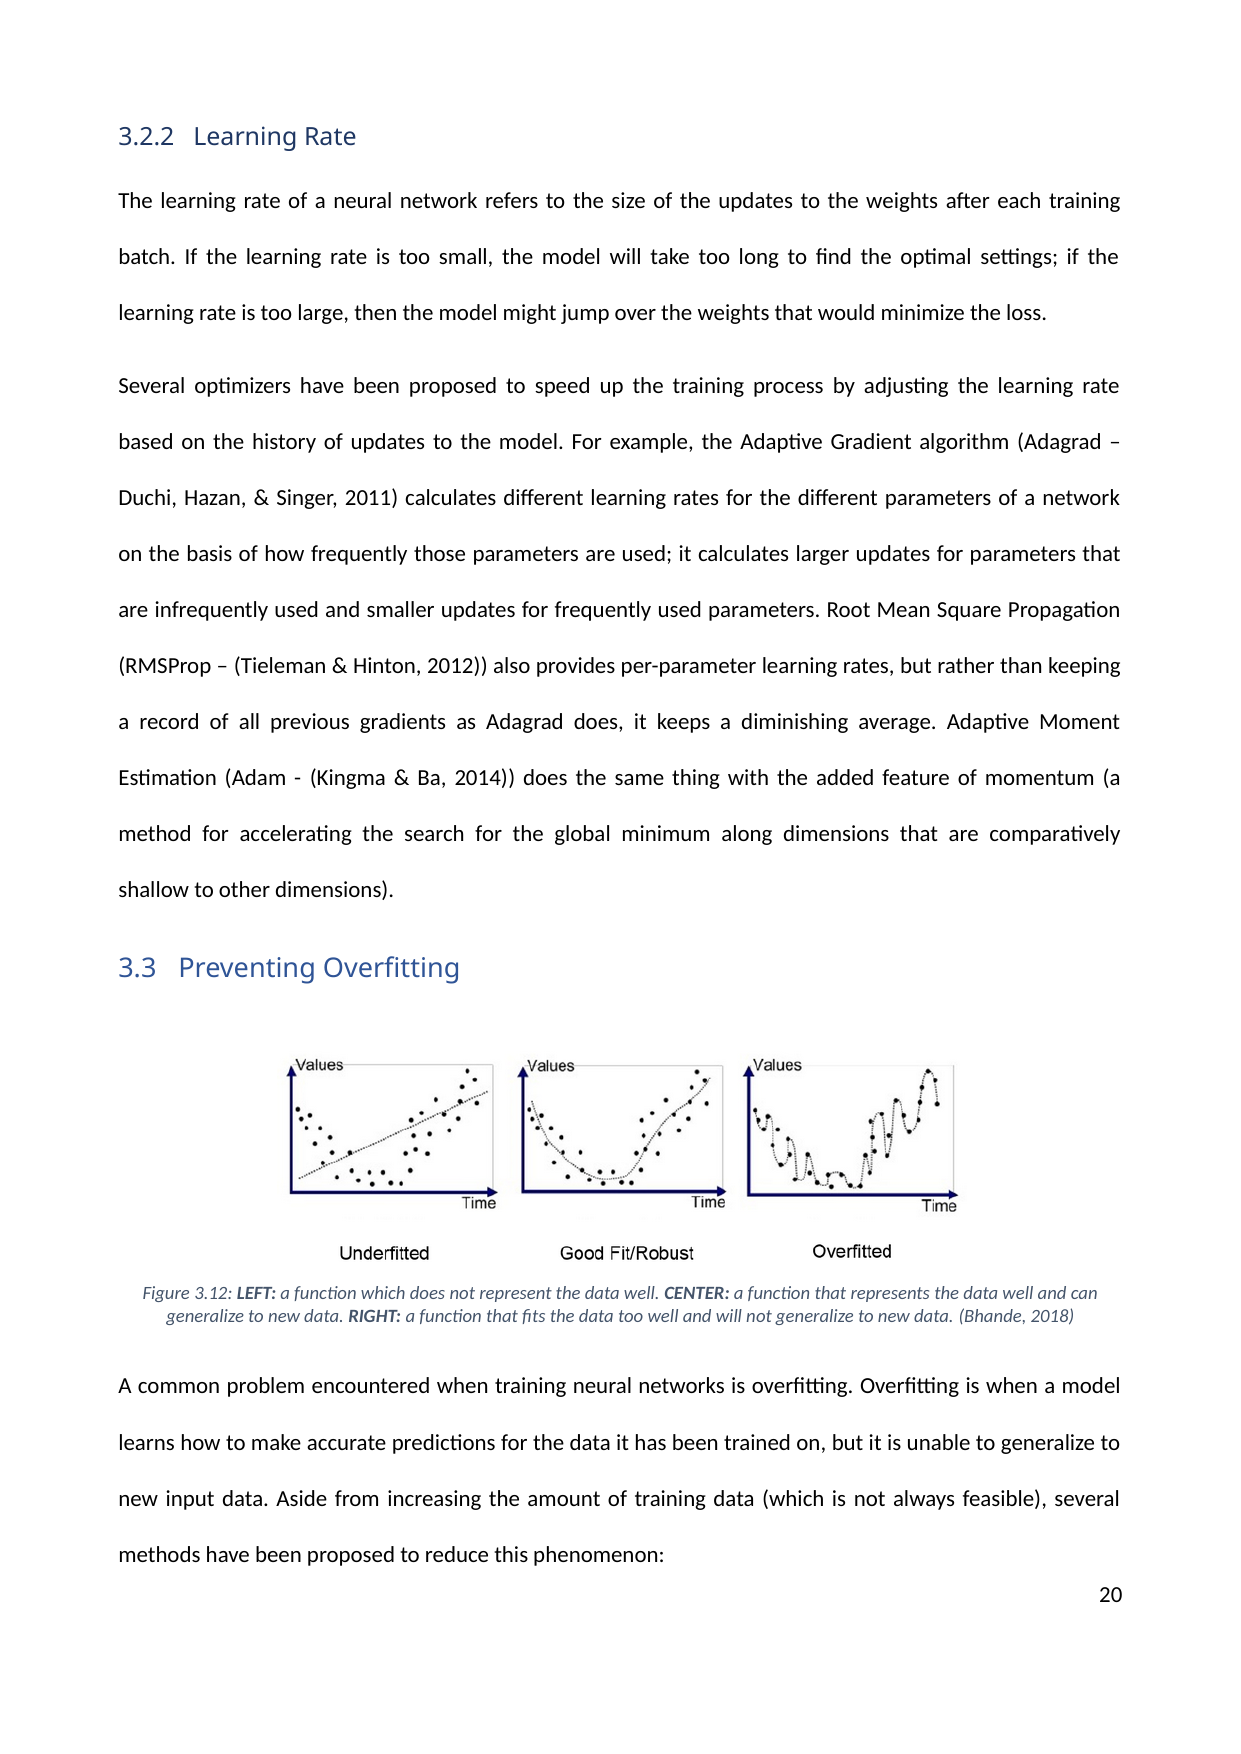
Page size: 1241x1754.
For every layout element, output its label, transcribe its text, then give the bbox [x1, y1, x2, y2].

subtitle Learning Rate [118, 118, 1122, 152]
picture [257, 1045, 982, 1281]
subtitle Preventing Overfitting [118, 948, 1122, 985]
text Several optimizers have been proposed to speed up the training process by adjusting the learning rate based on the history of updates to the model. For example, the Adaptive Gradient algorithm (Adagrad – Duchi, Hazan, & Singer, 2011) calculates different learning rates for the different parameters of a network on the basis of how frequently those parameters are used; it calculates larger updates for parameters that are infrequently used and smaller updates for frequently used parameters. Root Mean Square Propagation (RMSProp – [ CITATION tieleman2012lecture \l 3084 ]) also provides per-parameter learning rates, but rather than keeping a record of all previous gradients as Adagrad does, it keeps a diminishing average. Adaptive Moment Estimation (Adam - [ CITATION kingma2014adam \l 3084 ]) does the same thing with the added feature of momentum (a method for accelerating the search for the global minimum along dimensions that are comparatively shallow to other dimensions). [118, 371, 1122, 903]
text A common problem encountered when training neural networks is overfitting. Overfitting is when a model learns how to make accurate predictions for the data it has been trained on, but it is unable to generalize to new input data. Aside from increasing the amount of training data (which is not always feasible), several methods have been proposed to reduce this phenomenon: [118, 1372, 1122, 1568]
text Figure 3.12: LEFT: a function which does not represent the data well. CENTER: a function that represents the data well and can generalize to new data. RIGHT: a function that fits the data too well and will not generalize to new data. [ CITATION Anu18 \l 3084 ] [118, 1281, 1122, 1327]
text The learning rate of a neural network refers to the size of the updates to the weights after each training batch. If the learning rate is too small, the model will take too long to find the optimal settings; if the learning rate is too large, then the model might jump over the weights that would minimize the loss. [118, 186, 1122, 326]
